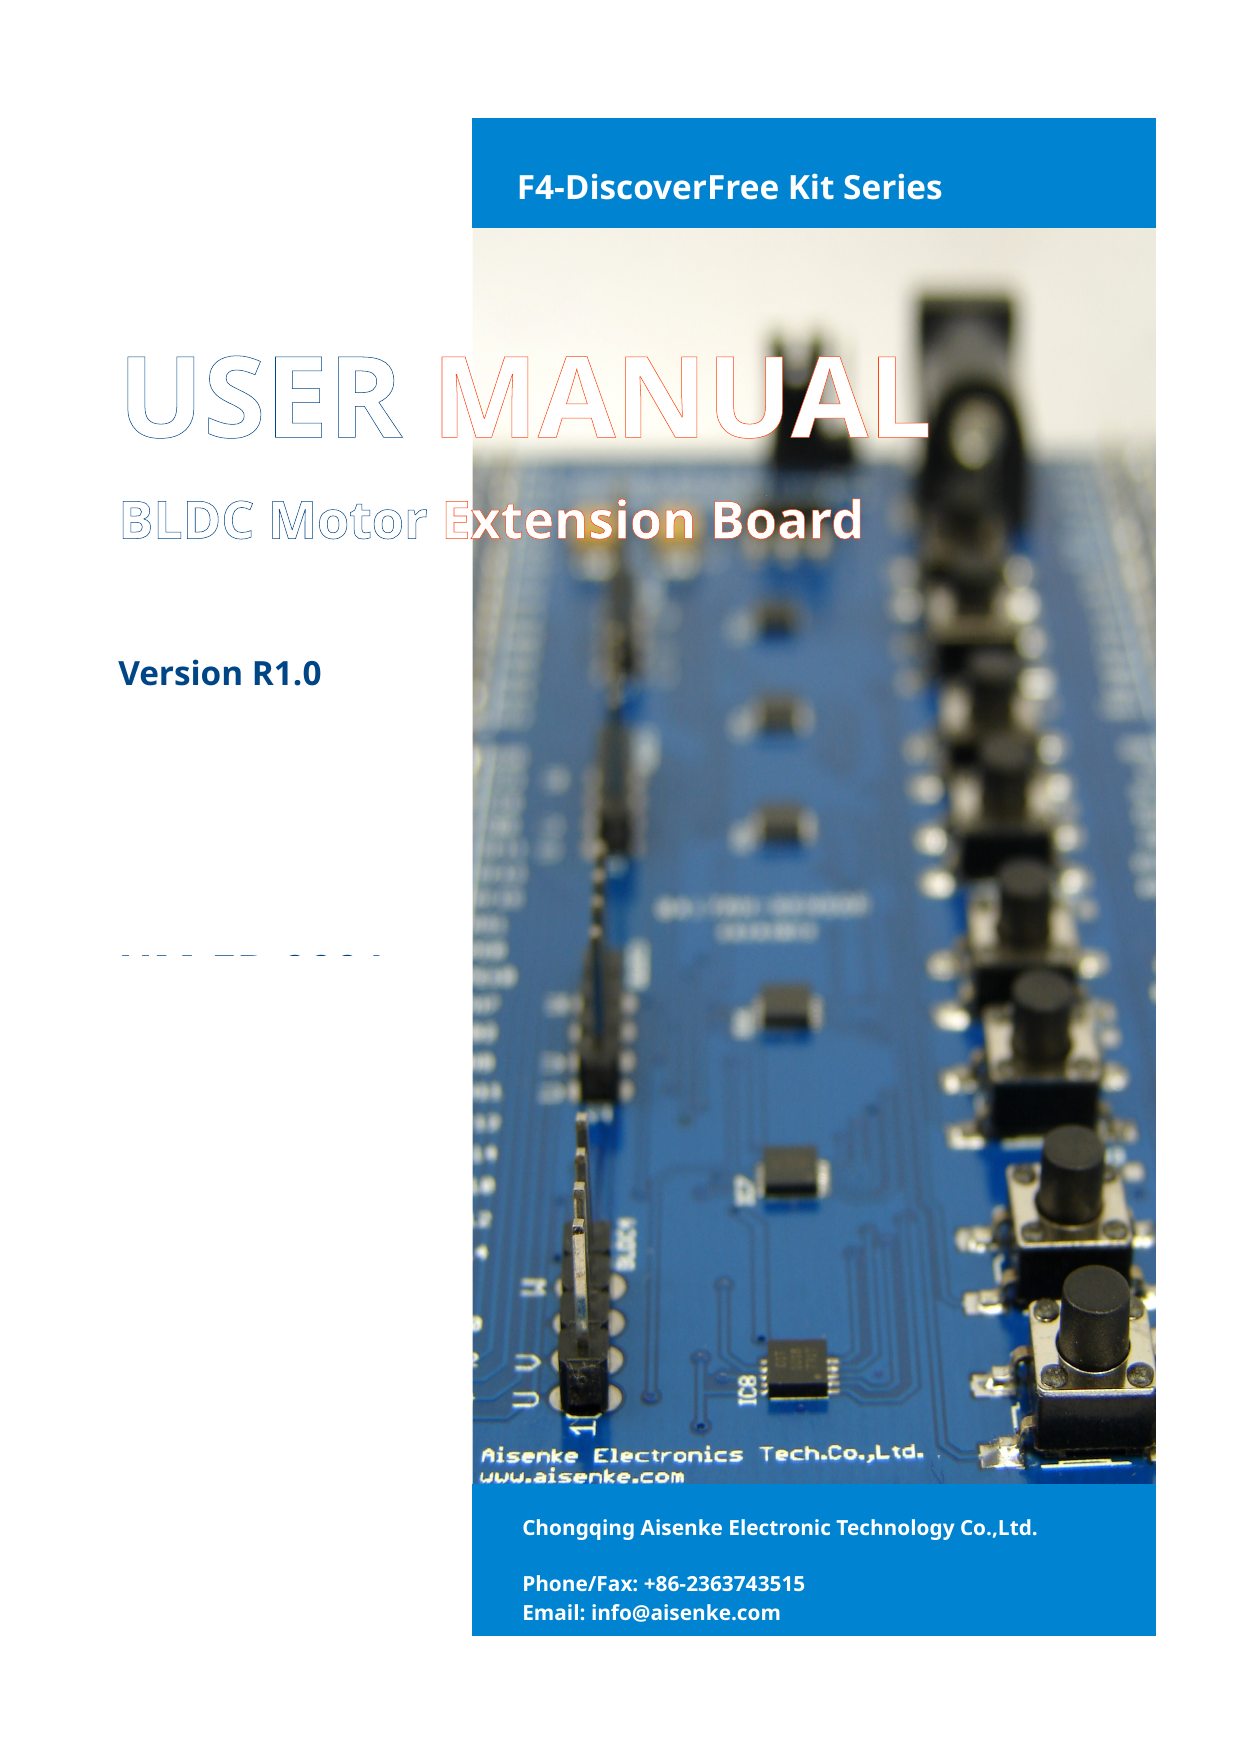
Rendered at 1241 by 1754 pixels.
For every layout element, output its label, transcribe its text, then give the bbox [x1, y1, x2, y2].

text Chongqing Aisenke Electronic Technology Co.,Ltd. [522, 1513, 1156, 1541]
text Version R1.0 [118, 649, 1074, 695]
text Phone/Fax: +86-2363743515 [522, 1569, 1156, 1598]
text BLDC Motor Extension Board [118, 483, 1074, 554]
text Email: info@aisenke.com [522, 1598, 1156, 1626]
text UM-EB-0001 [118, 939, 1074, 956]
picture [472, 228, 1156, 1484]
text F4-DiscoverFree Kit Series [517, 163, 1156, 209]
text USER MANUAL [118, 317, 1074, 470]
